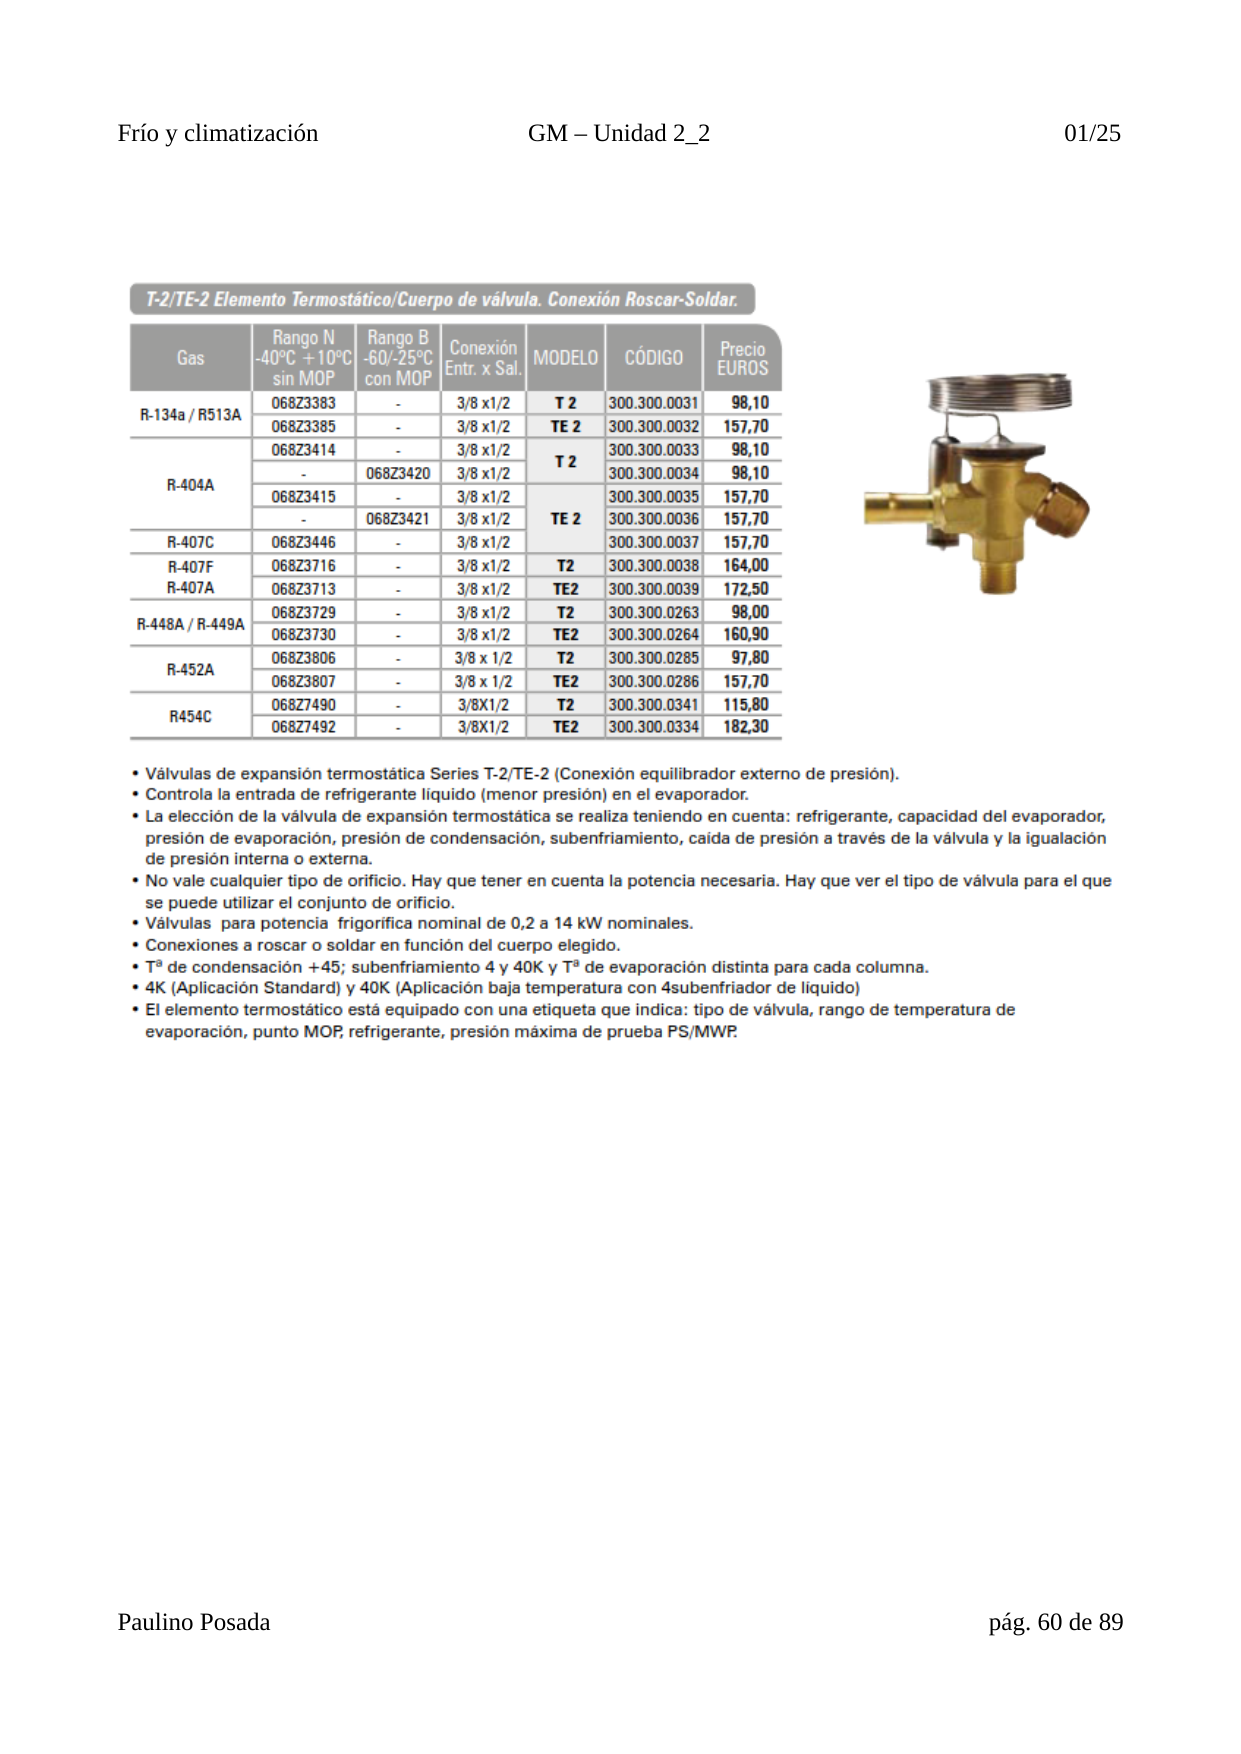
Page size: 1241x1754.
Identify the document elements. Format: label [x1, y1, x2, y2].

picture [117, 277, 1122, 1055]
